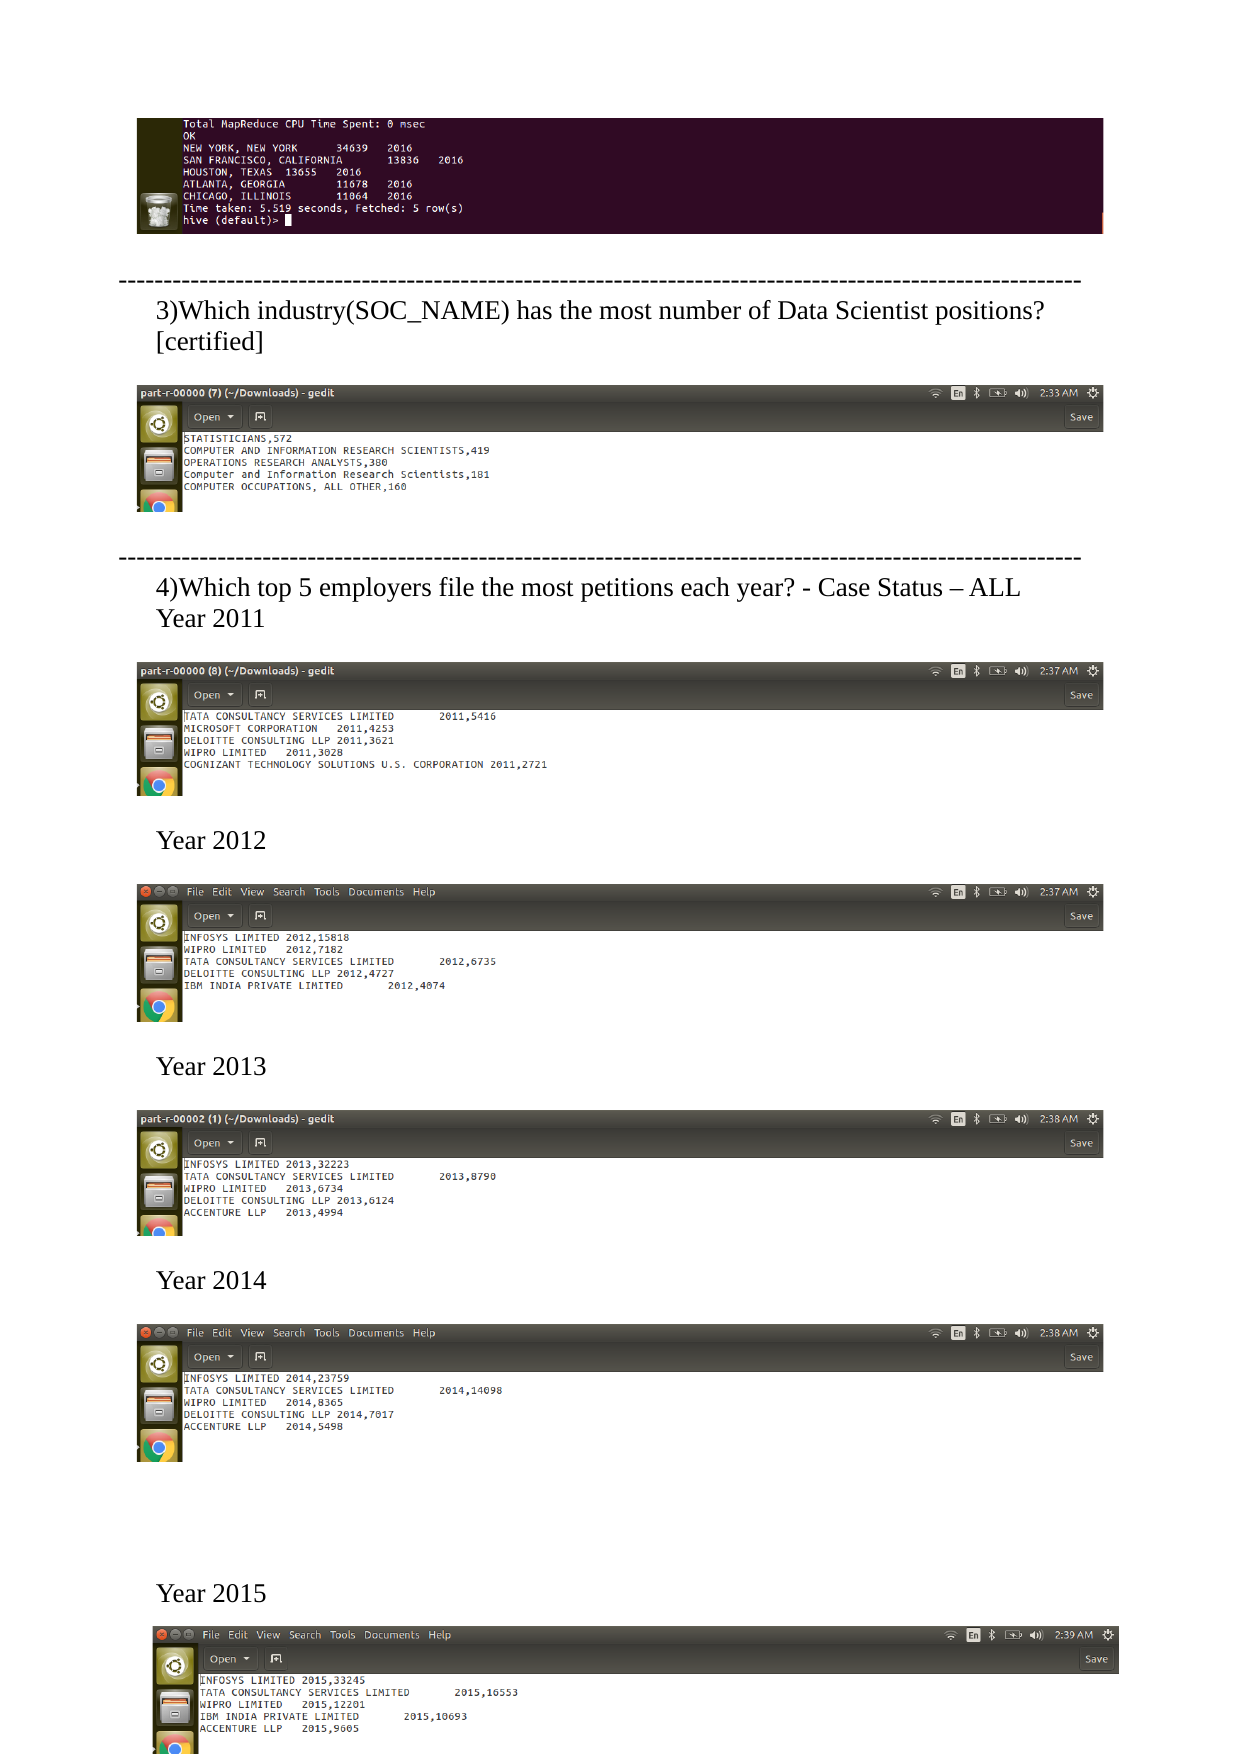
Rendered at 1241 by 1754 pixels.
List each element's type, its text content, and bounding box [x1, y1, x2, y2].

text Year 2013 [156, 1051, 1122, 1082]
text ----------------------------------------------------------------------------------------------------------- [118, 263, 1122, 294]
text Year 2011 [156, 602, 1122, 633]
text Year 2015 [156, 1577, 1122, 1608]
text 4)Which top 5 employers file the most petitions each year? - Case Status – ALL [156, 571, 1122, 602]
text Year 2014 [156, 1264, 1122, 1295]
text Year 2012 [156, 824, 1122, 855]
text [certified] [156, 325, 1122, 356]
text 3)Which industry(SOC_NAME) has the most number of Data Scientist positions? [156, 294, 1122, 325]
text ----------------------------------------------------------------------------------------------------------- [118, 540, 1122, 571]
